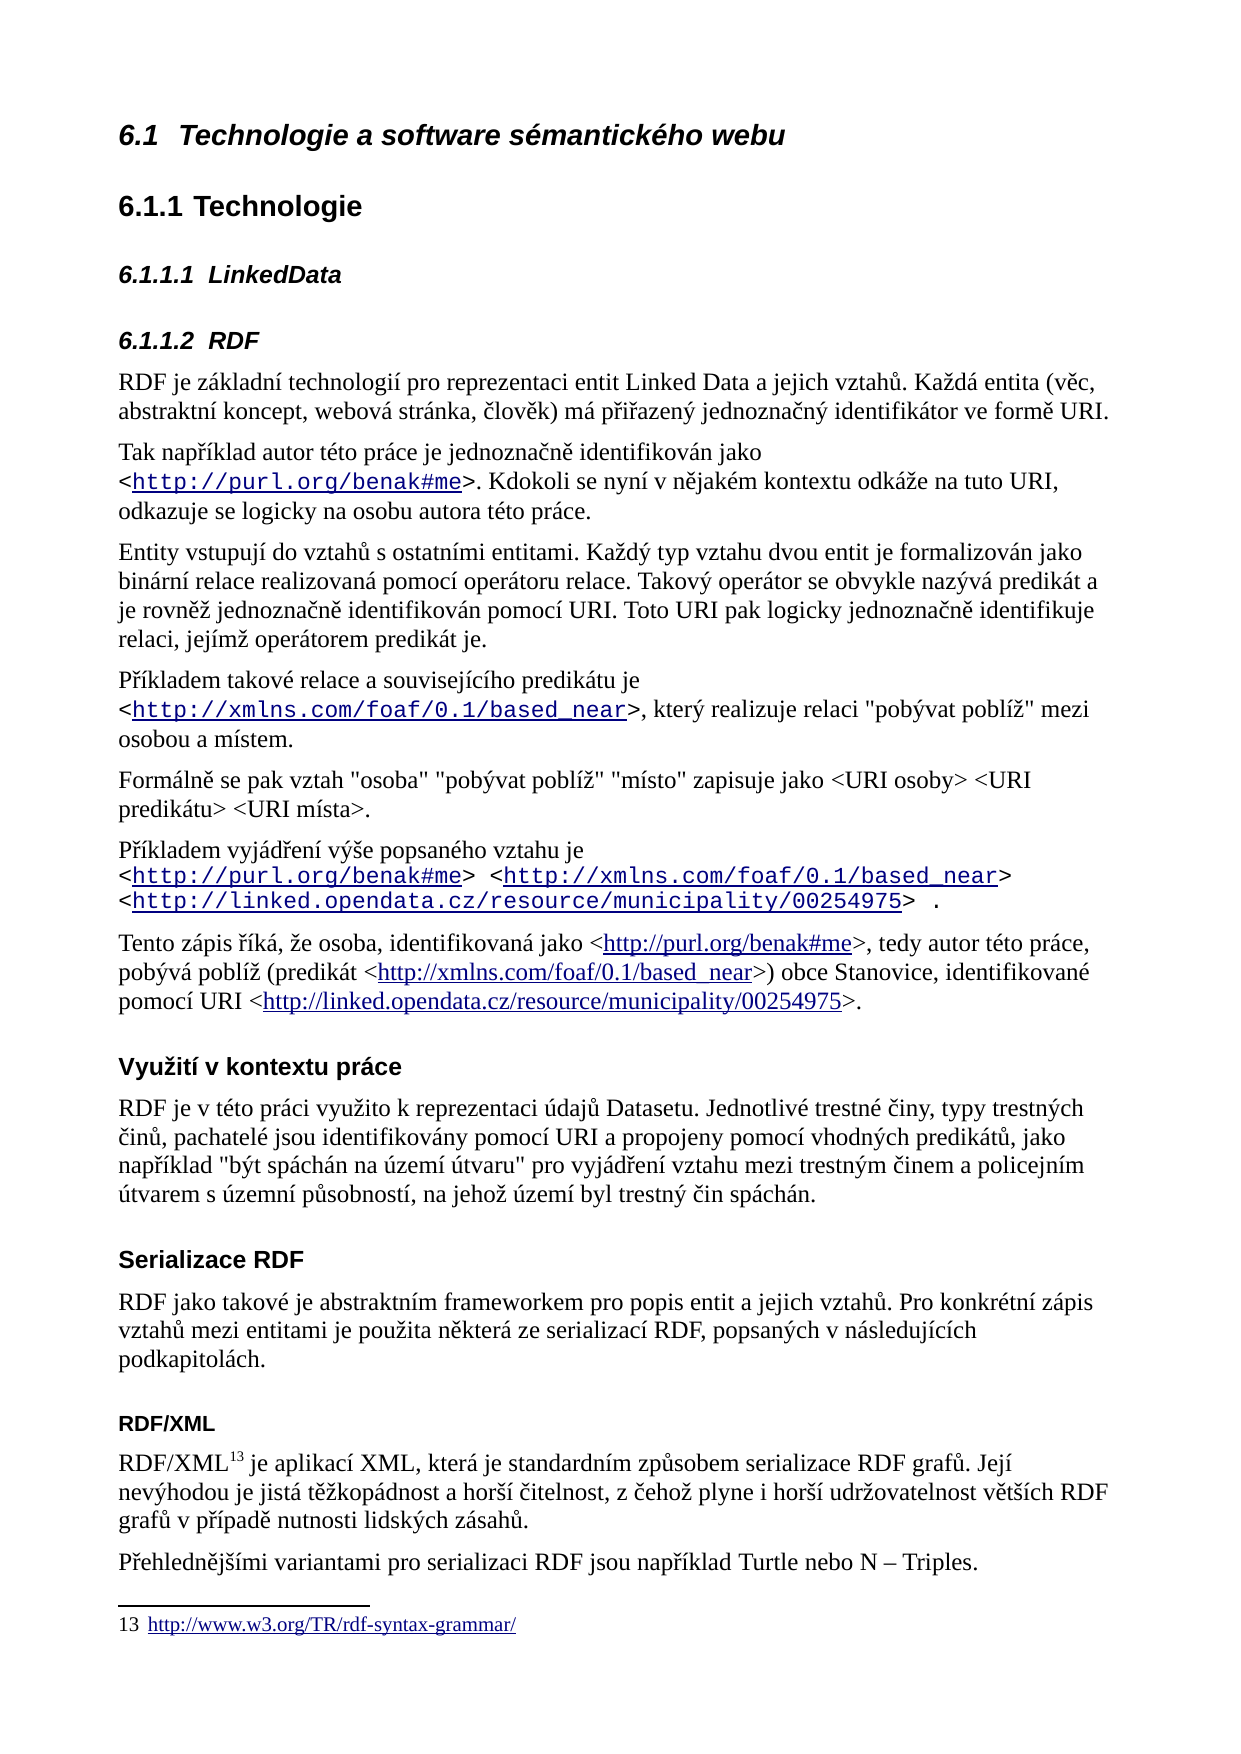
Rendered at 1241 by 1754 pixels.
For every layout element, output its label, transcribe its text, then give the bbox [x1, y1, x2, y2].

text Tak například autor této práce je jednoznačně identifikován jako <http://purl.org/benak#me>. Kdokoli se nyní v nějakém kontextu odkáže na tuto URI, odkazuje se logicky na osobu autora této práce. [118, 437, 1122, 525]
subtitle LinkedData [118, 260, 1122, 289]
subtitle RDF/XML [118, 1410, 1122, 1436]
text RDF/XML je aplikací XML, která je standardním způsobem serializace RDF grafů. Její nevýhodou je jistá těžkopádnost a horší čitelnost, z čehož plyne i horší udržovatelnost větších RDF grafů v případě nutnosti lidských zásahů. [118, 1448, 1122, 1534]
text Přehlednějšími variantami pro serializaci RDF jsou například Turtle nebo N – Triples. [118, 1547, 1122, 1576]
text Formálně se pak vztah "osoba" "pobývat poblíž" "místo" zapisuje jako <URI osoby> <URI predikátu> <URI místa>. [118, 765, 1122, 823]
text http://www.w3.org/TR/rdf-syntax-grammar/ [118, 1612, 1122, 1636]
subtitle RDF [118, 326, 1122, 355]
text Entity vstupují do vztahů s ostatními entitami. Každý typ vztahu dvou entit je formalizován jako binární relace realizovaná pomocí operátoru relace. Takový operátor se obvykle nazývá predikát a je rovněž jednoznačně identifikován pomocí URI. Toto URI pak logicky jednoznačně identifikuje relaci, jejímž operátorem predikát je. [118, 537, 1122, 652]
text Příkladem takové relace a souvisejícího predikátu je <http://xmlns.com/foaf/0.1/based_near>, který realizuje relaci "pobývat poblíž" mezi osobou a místem. [118, 665, 1122, 753]
text Tento zápis říká, že osoba, identifikovaná jako <http://purl.org/benak#me>, tedy autor této práce, pobývá poblíž (predikát <http://xmlns.com/foaf/0.1/based_near>) obce Stanovice, identifikované pomocí URI <http://linked.opendata.cz/resource/municipality/00254975>. [118, 928, 1122, 1014]
text Příkladem vyjádření výše popsaného vztahu je <http://purl.org/benak#me> <http://xmlns.com/foaf/0.1/based_near> <http://linked.opendata.cz/resource/municipality/00254975> . [118, 835, 1122, 916]
text RDF jako takové je abstraktním frameworkem pro popis entit a jejich vztahů. Pro konkrétní zápis vztahů mezi entitami je použita některá ze serializací RDF, popsaných v následujících podkapitolách. [118, 1287, 1122, 1373]
subtitle Technologie a software sémantického webu [118, 118, 1122, 152]
text RDF je základní technologií pro reprezentaci entit Linked Data a jejich vztahů. Každá entita (věc, abstraktní koncept, webová stránka, člověk) má přiřazený jednoznačný identifikátor ve formě URI. [118, 367, 1122, 425]
subtitle Technologie [118, 189, 1122, 223]
subtitle Využití v kontextu práce [118, 1052, 1122, 1081]
subtitle Serializace RDF [118, 1246, 1122, 1274]
text RDF je v této práci využito k reprezentaci údajů Datasetu. Jednotlivé trestné činy, typy trestných činů, pachatelé jsou identifikovány pomocí URI a propojeny pomocí vhodných predikátů, jako například "být spáchán na území útvaru" pro vyjádření vztahu mezi trestným činem a policejním útvarem s územní působností, na jehož území byl trestný čin spáchán. [118, 1093, 1122, 1208]
